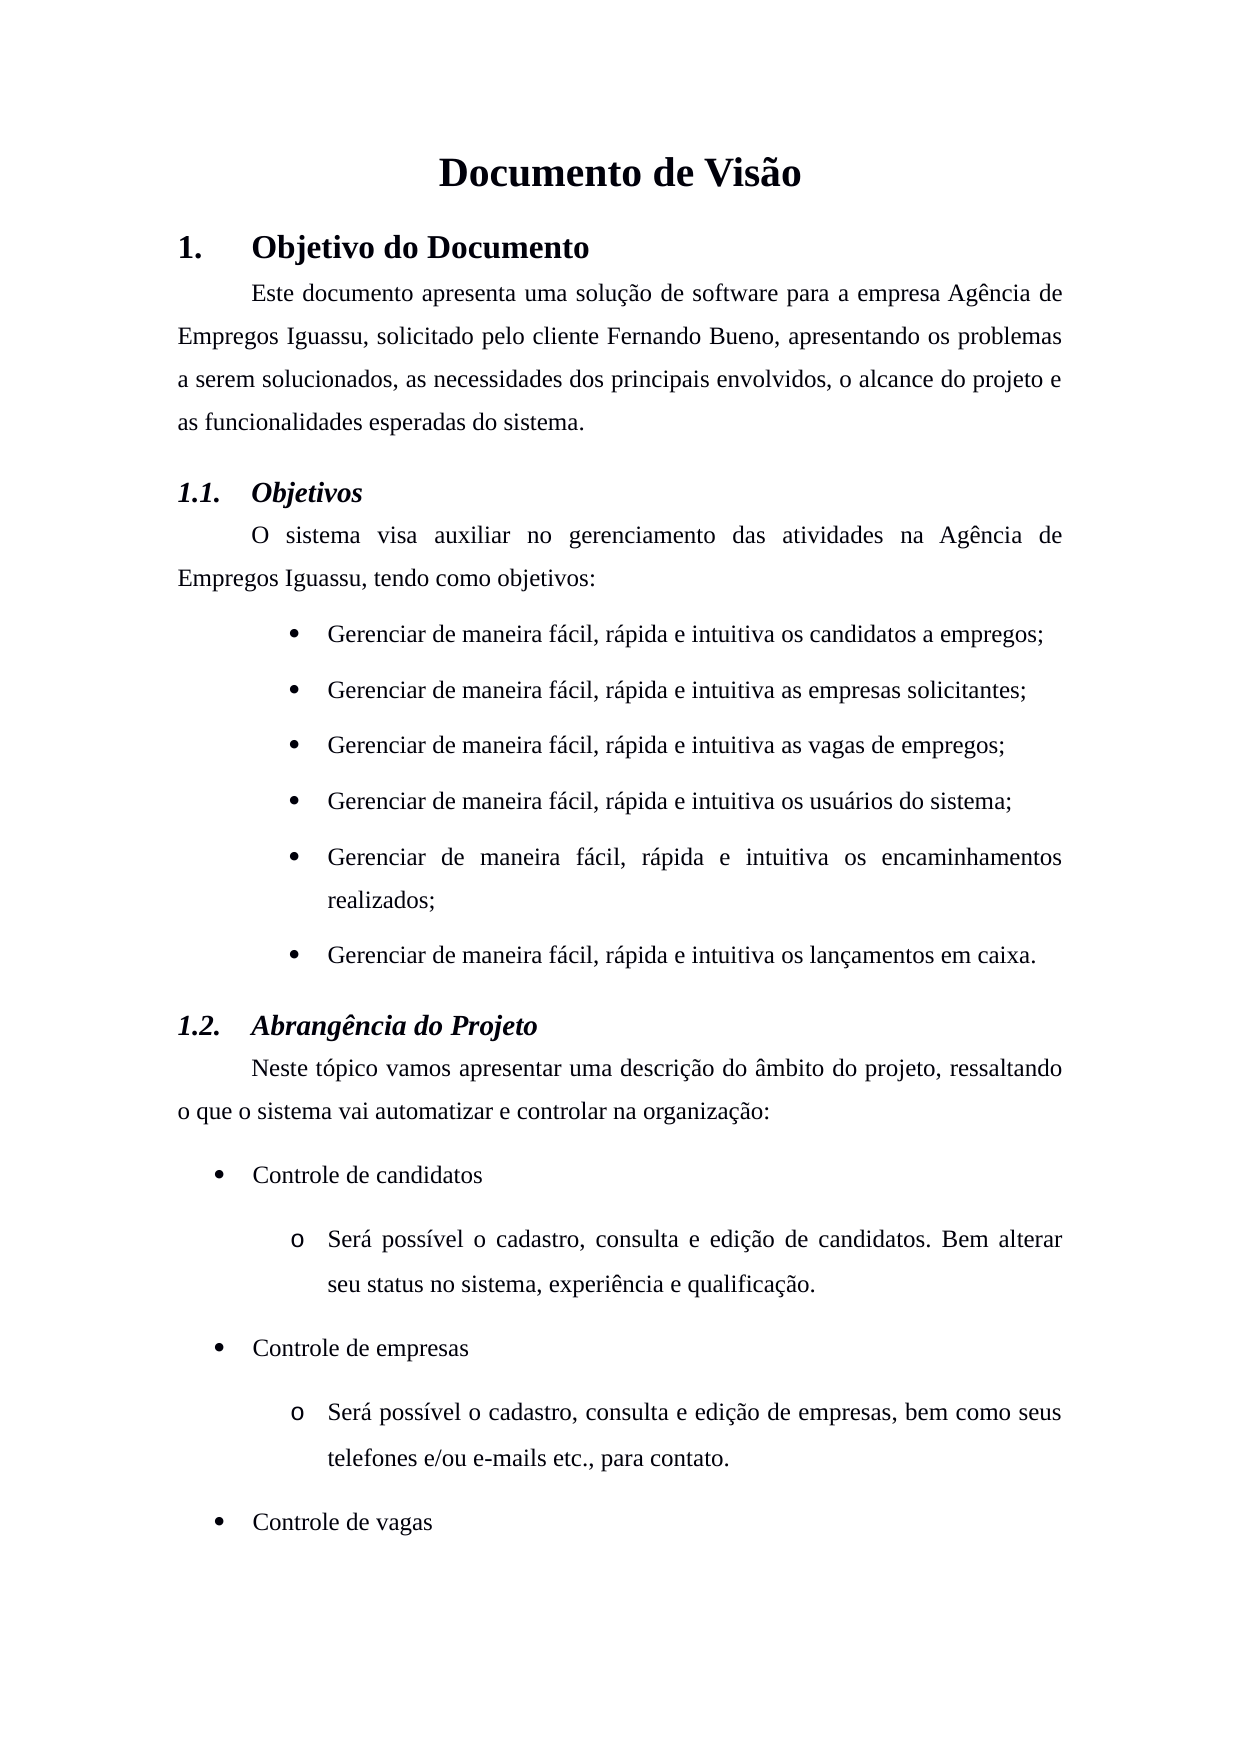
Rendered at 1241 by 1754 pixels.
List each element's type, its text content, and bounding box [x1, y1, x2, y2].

list Gerenciar de maneira fácil, rápida e intuitiva as empresas solicitantes; [290, 675, 1063, 703]
list Gerenciar de maneira fácil, rápida e intuitiva as vagas de empregos; [290, 730, 1063, 759]
subtitle 1.1. Objetivos [177, 476, 1063, 509]
list Controle de candidatos [215, 1160, 1063, 1189]
text 1. Objetivo do Documento [177, 228, 1063, 266]
text Documento de Visão [177, 148, 1063, 196]
text Este documento apresenta uma solução de software para a empresa Agência de Empregos Iguassu, solicitado pelo cliente Fernando Bueno, apresentando os problemas a serem solucionados, as necessidades dos principais envolvidos, o alcance do projeto e as funcionalidades esperadas do sistema. [177, 278, 1063, 436]
list Gerenciar de maneira fácil, rápida e intuitiva os lançamentos em caixa. [290, 940, 1063, 969]
subtitle 1.2. Abrangência do Projeto [177, 1008, 1063, 1042]
list Será possível o cadastro, consulta e edição de candidatos. Bem alterar seu status no sistema, experiência e qualificação. [290, 1224, 1063, 1298]
list Gerenciar de maneira fácil, rápida e intuitiva os encaminhamentos realizados; [290, 842, 1063, 913]
text O sistema visa auxiliar no gerenciamento das atividades na Agência de Empregos Iguassu, tendo como objetivos: [177, 520, 1063, 592]
list Controle de vagas [215, 1507, 1063, 1535]
list Será possível o cadastro, consulta e edição de empresas, bem como seus telefones e/ou e-mails etc., para contato. [290, 1397, 1063, 1471]
list Gerenciar de maneira fácil, rápida e intuitiva os candidatos a empregos; [290, 619, 1063, 648]
list Gerenciar de maneira fácil, rápida e intuitiva os usuários do sistema; [290, 786, 1063, 815]
list Controle de empresas [215, 1333, 1063, 1362]
text Neste tópico vamos apresentar uma descrição do âmbito do projeto, ressaltando o que o sistema vai automatizar e controlar na organização: [177, 1053, 1063, 1125]
